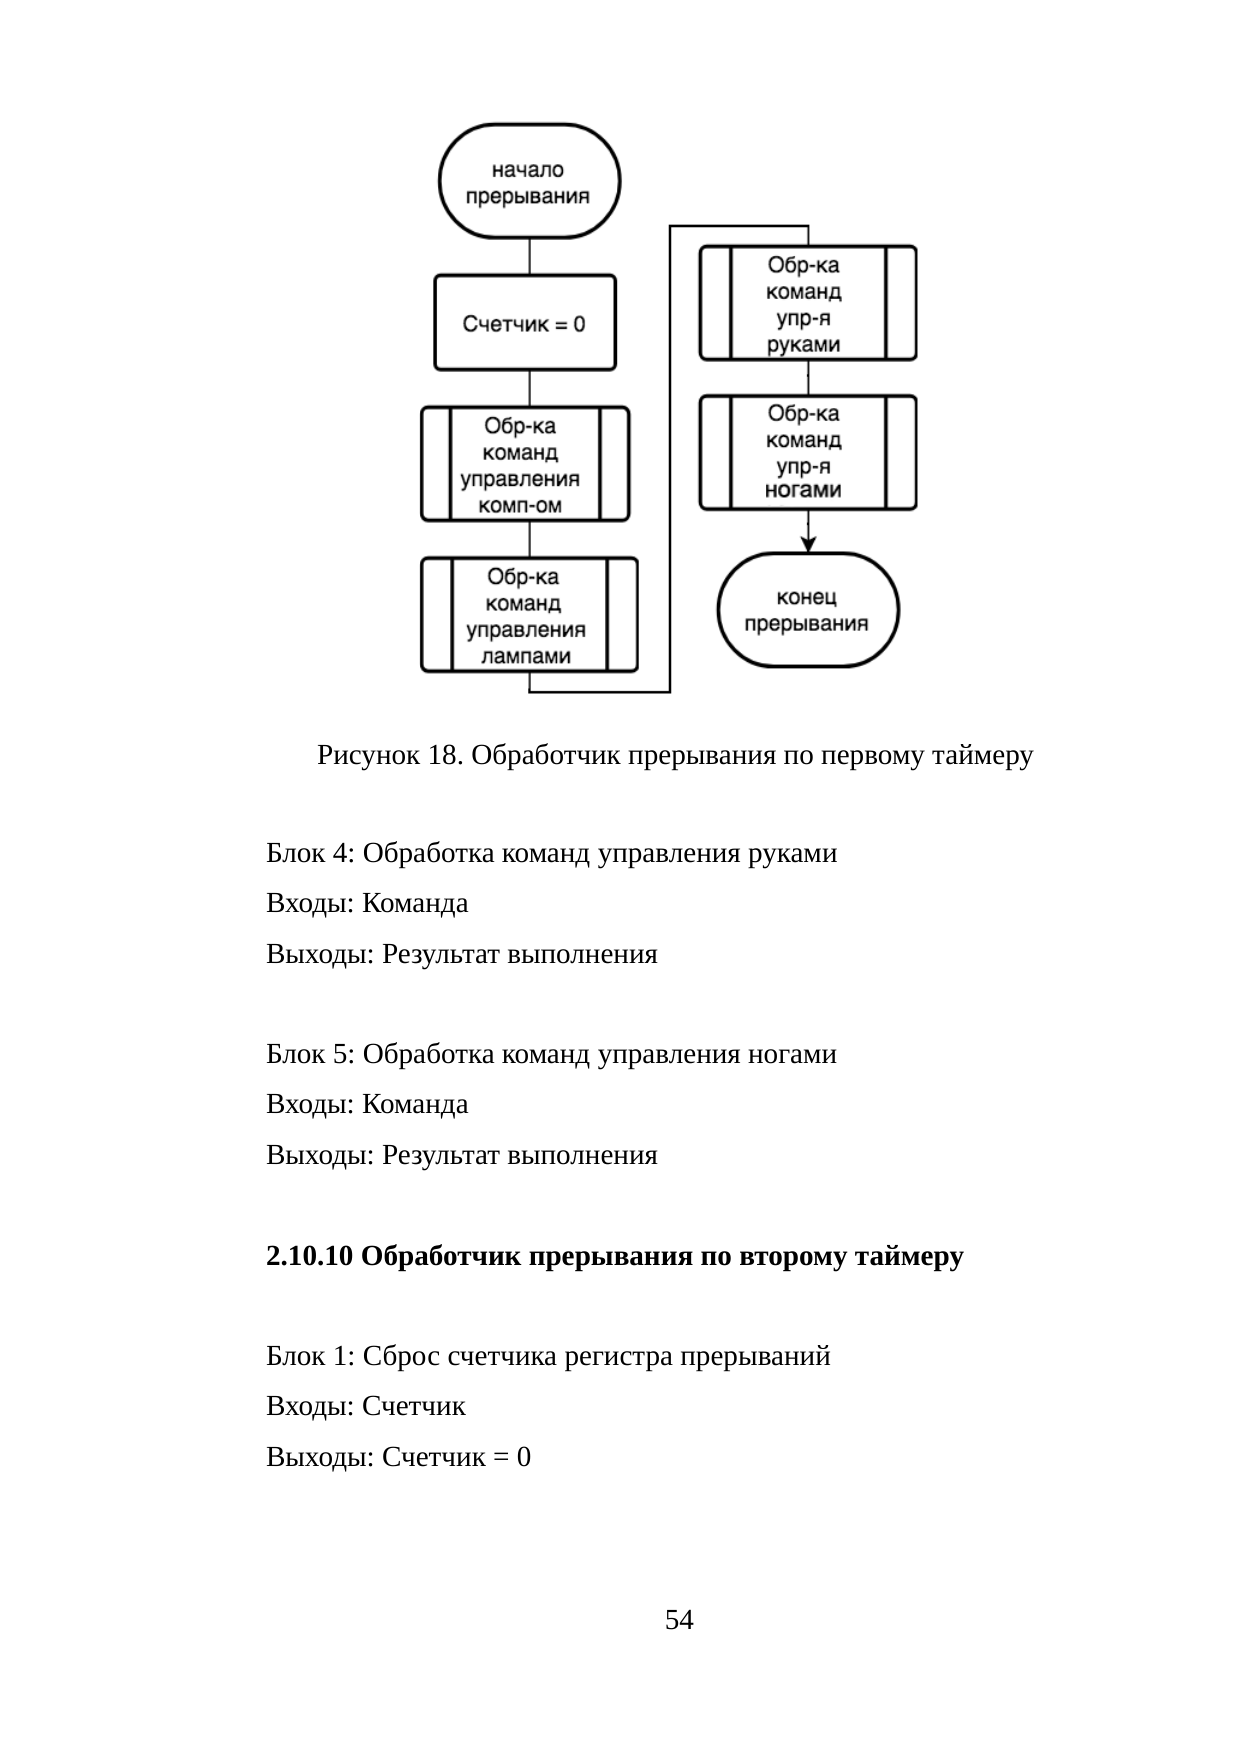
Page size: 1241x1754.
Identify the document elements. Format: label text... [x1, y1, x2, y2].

text Выходы: Результат выполнения [177, 936, 1181, 969]
text Блок 4: Обработка команд управления руками [177, 835, 1181, 869]
text Блок 1: Сброс счетчика регистра прерываний [177, 1338, 1181, 1372]
text Выходы: Результат выполнения [177, 1137, 1181, 1171]
text Рисунок 18. Обработчик прерывания по первому таймеру [177, 118, 1181, 771]
text Выходы: Счетчик = 0 [177, 1439, 1181, 1472]
text Входы: Команда [177, 885, 1181, 919]
text Входы: Команда [177, 1087, 1181, 1120]
text Входы: Счетчик [177, 1388, 1181, 1422]
text Блок 5: Обработка команд управления ногами [177, 1036, 1181, 1070]
picture [419, 118, 932, 715]
subtitle 2.10.10 Обработчик прерывания по второму таймеру [177, 1238, 1181, 1271]
